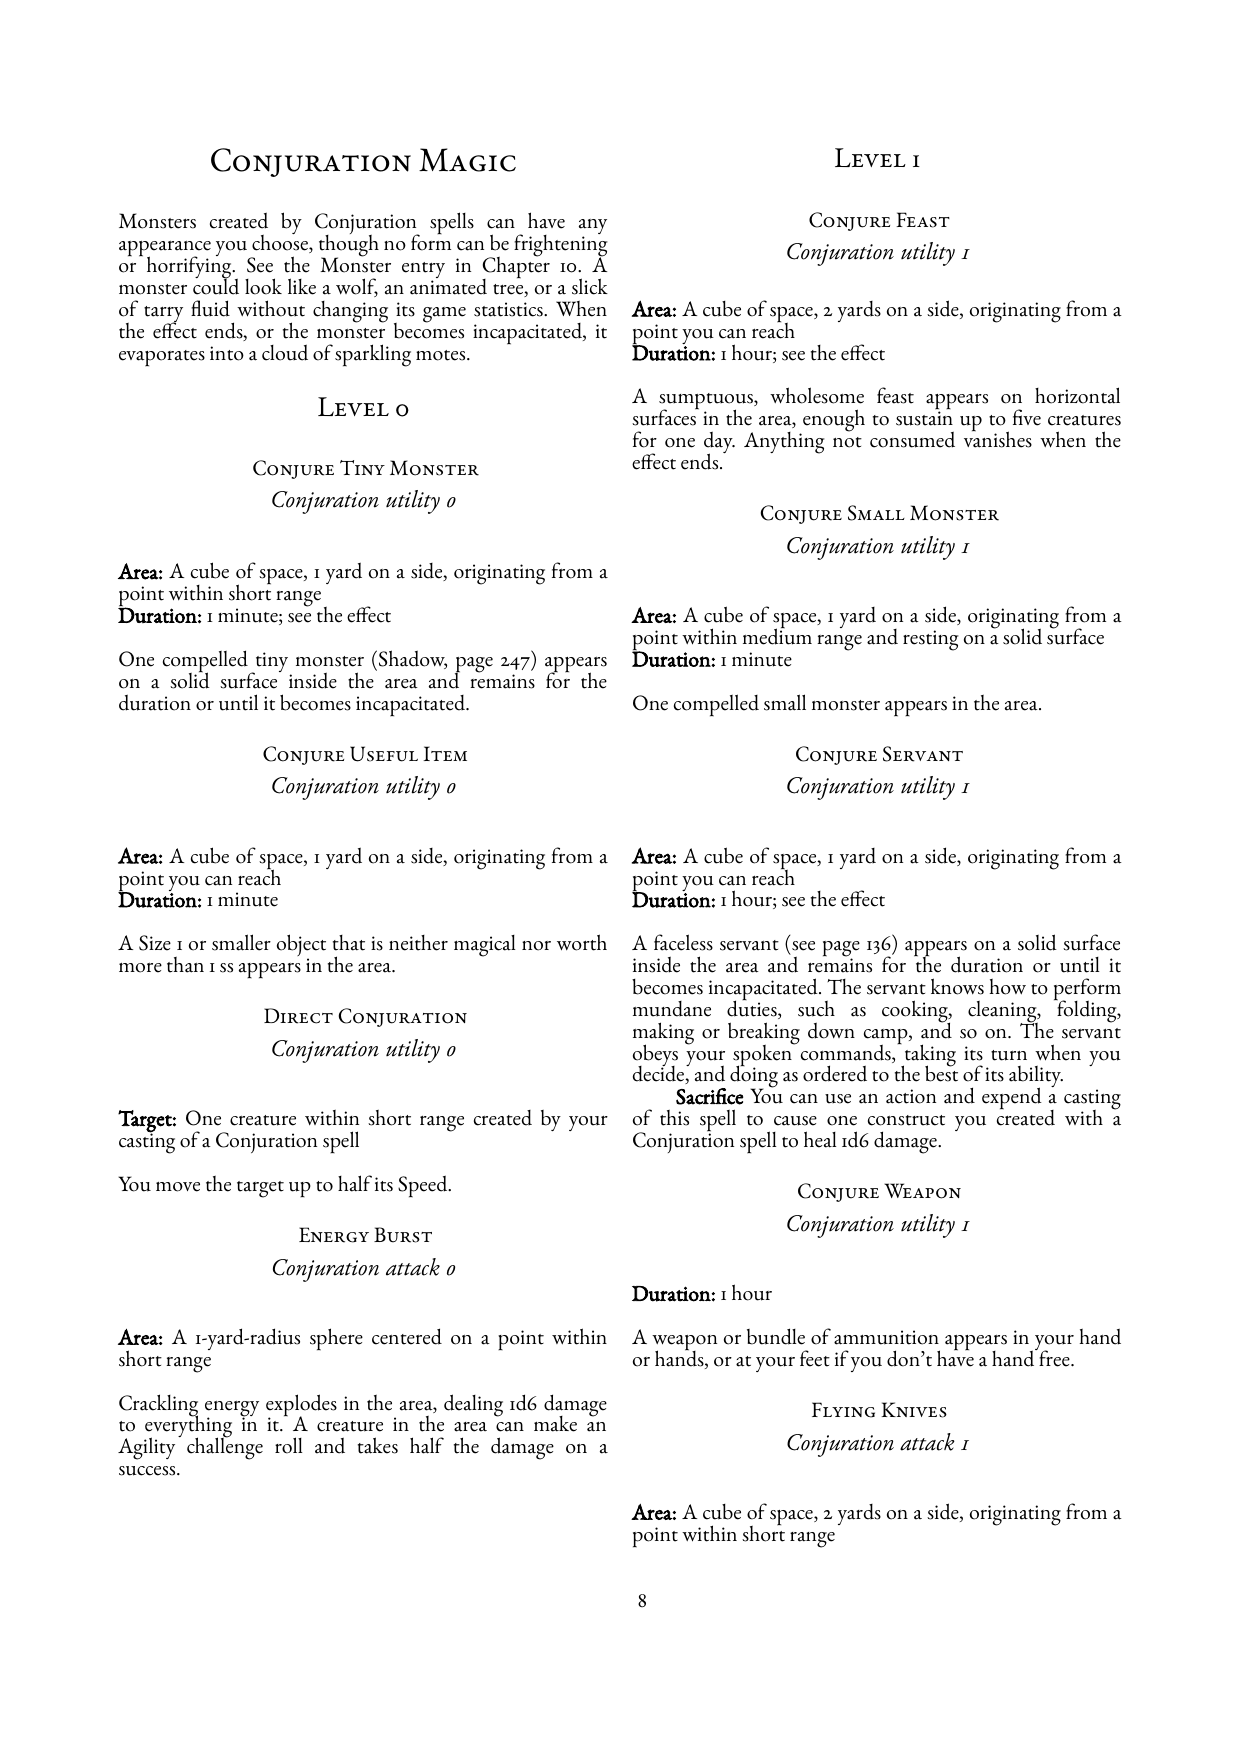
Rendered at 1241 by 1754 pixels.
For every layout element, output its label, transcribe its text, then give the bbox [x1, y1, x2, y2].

list Area: A cube of space, 2 yards on a side, originating from a point you can reach [632, 296, 1122, 344]
text Monsters created by Conjuration spells can have any appearance you choose, though no form can be frightening or horrifying. See the Monster entry in Chapter 10. A monster could look like a wolf, an animated tree, or a slick of tarry fluid without changing its game statistics. When the effect ends, or the monster becomes incapacitated, it evaporates into a cloud of sparkling motes. [118, 202, 608, 366]
subtitle Conjure Feast [632, 211, 1122, 233]
subtitle Conjuration utility 1 [632, 536, 1122, 560]
subtitle Level 0 [118, 396, 608, 424]
list Area: A 1-yard-radius sphere centered on a point within short range [118, 1312, 608, 1373]
subtitle Conjuration utility 0 [118, 1039, 608, 1063]
subtitle Conjuration utility 1 [632, 1214, 1122, 1238]
list Area: A cube of space, 1 yard on a side, originating from a point you can reach [632, 830, 1122, 891]
subtitle Conjuration utility 0 [118, 490, 608, 514]
text Crackling energy explodes in the area, dealing 1d6 damage to everything in it. A creature in the area can make an Agility challenge roll and takes half the damage on a success. [118, 1384, 608, 1482]
subtitle Conjuration utility 1 [632, 777, 1122, 801]
subtitle Conjure Weapon [632, 1183, 1122, 1205]
subtitle Conjuration utility 0 [118, 777, 608, 801]
text One compelled small monster appears in the area. [632, 684, 1122, 716]
subtitle Conjuration utility 1 [632, 242, 1122, 266]
text You move the target up to half its Speed. [118, 1166, 608, 1198]
text Sacrifice You can use an action and expend a casting of this spell to cause one construct you created with a Conjuration spell to heal 1d6 damage. [632, 1088, 1122, 1154]
text A weapon or bundle of ammunition appears in your hand or hands, or at your feet if you don’t have a hand free. [632, 1319, 1122, 1373]
text One compelled tiny monster (Shadow, page 247) appears on a solid surface inside the area and remains for the duration or until it becomes incapacitated. [118, 641, 608, 716]
list Duration: 1 hour; see the effect [632, 344, 1122, 366]
list Duration: 1 minute; see the effect [118, 607, 608, 629]
list Area: A cube of space, 1 yard on a side, originating from a point within short range [118, 544, 608, 607]
subtitle Conjuration attack 1 [632, 1433, 1122, 1457]
subtitle Conjure Small Monster [632, 505, 1122, 527]
subtitle Conjuration Magic [118, 148, 608, 182]
subtitle Direct Conjuration [118, 1008, 608, 1030]
subtitle Level 1 [632, 148, 1122, 176]
subtitle Conjure Useful Item [118, 746, 608, 768]
text A faceless servant (see page 136) appears on a solid surface inside the area and remains for the duration or until it becomes incapacitated. The servant knows how to perform mundane duties, such as cooking, cleaning, folding, making or breaking down camp, and so on. The servant obeys your spoken commands, taking its turn when you decide, and doing as ordered to the best of its ability. [632, 925, 1122, 1088]
list Duration: 1 minute [632, 651, 1122, 673]
subtitle Conjure Tiny Monster [118, 460, 608, 482]
subtitle Energy Burst [118, 1227, 608, 1249]
list Area: A cube of space, 2 yards on a side, originating from a point within short range [632, 1487, 1122, 1548]
text A sumptuous, wholesome feast appears on horizontal surfaces in the area, enough to sustain up to five creatures for one day. Anything not consumed vanishes when the effect ends. [632, 378, 1122, 476]
list Area: A cube of space, 1 yard on a side, originating from a point you can reach [118, 830, 608, 891]
subtitle Conjure Servant [632, 746, 1122, 768]
text A Size 1 or smaller object that is neither magical nor worth more than 1 ss appears in the area. [118, 925, 608, 979]
list Duration: 1 hour; see the effect [632, 891, 1122, 913]
subtitle Flying Knives [632, 1402, 1122, 1424]
list Target: One creature within short range created by your casting of a Conjuration spell [118, 1093, 608, 1154]
list Duration: 1 hour [632, 1268, 1122, 1307]
list Duration: 1 minute [118, 891, 608, 913]
subtitle Conjuration attack 0 [118, 1258, 608, 1282]
list Area: A cube of space, 1 yard on a side, originating from a point within medium range and resting on a solid surface [632, 590, 1122, 651]
